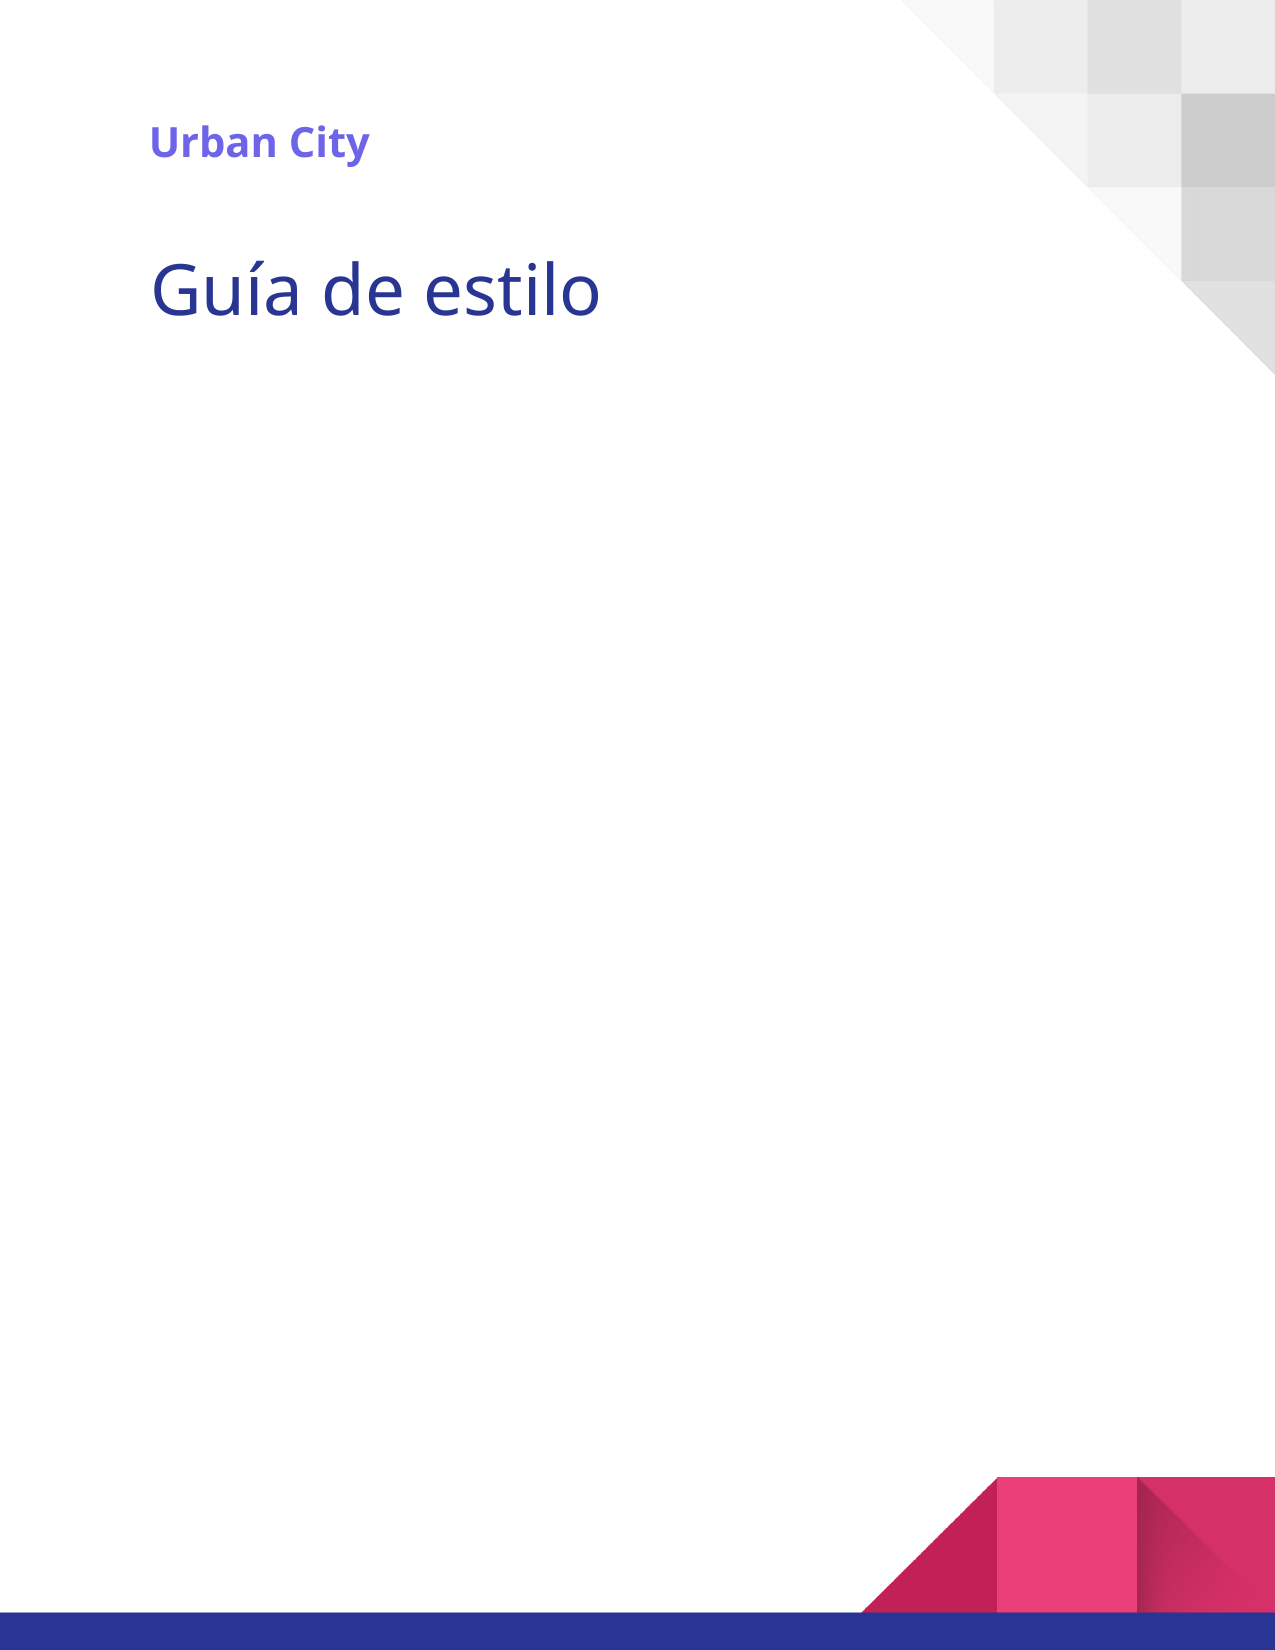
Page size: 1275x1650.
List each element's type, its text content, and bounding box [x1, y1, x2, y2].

title Guía de estilo [150, 239, 1125, 336]
picture [0, 1475, 1275, 1650]
picture [900, 0, 1275, 375]
text Urban City [148, 112, 1125, 169]
